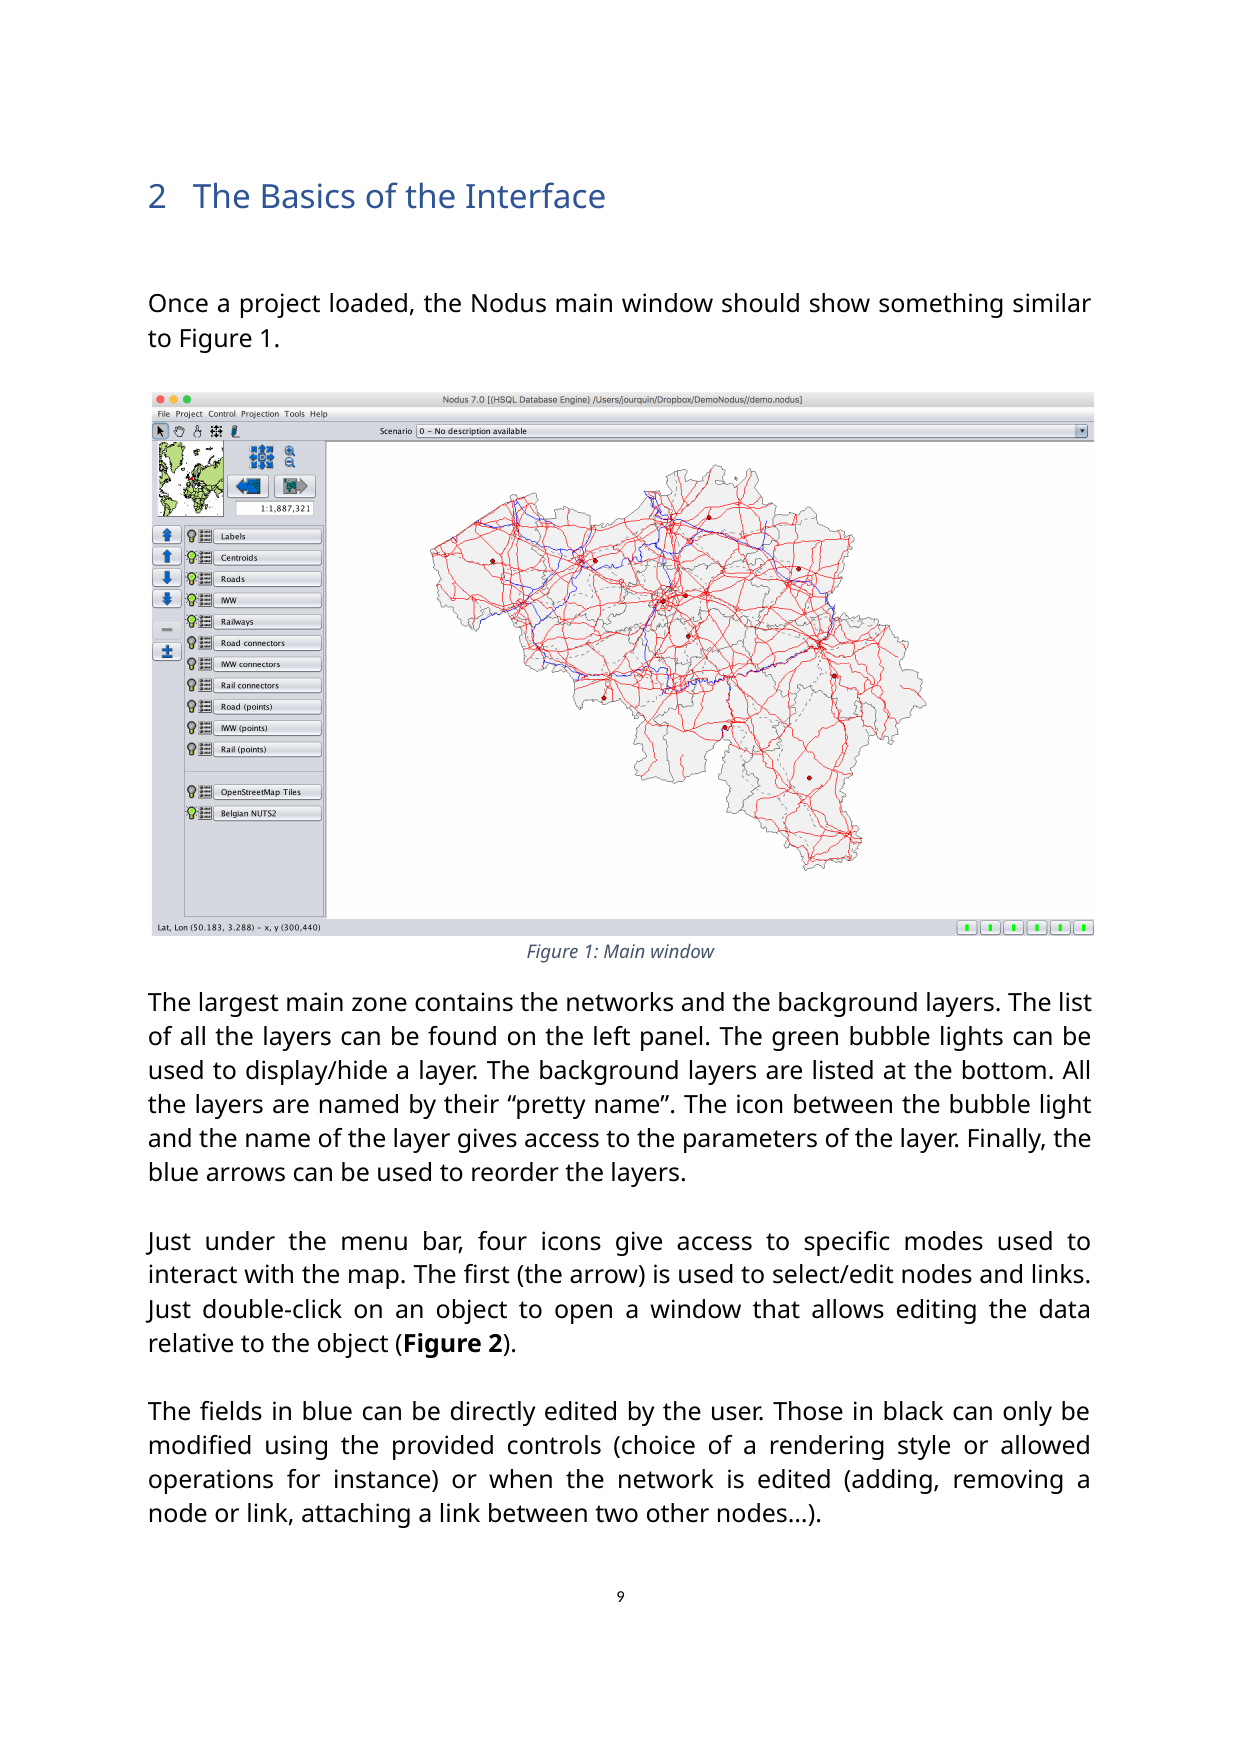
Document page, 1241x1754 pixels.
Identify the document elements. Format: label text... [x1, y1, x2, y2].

text Figure 1: Main window [148, 938, 1093, 964]
subtitle The Basics of the Interface [148, 173, 1093, 218]
text The fields in blue can be directly edited by the user. Those in black can only be modified using the provided controls (choice of a rendering style or allowed operations for instance) or when the network is edited (adding, removing a node or link, attaching a link between two other nodes…). [148, 1393, 1093, 1530]
text Just under the menu bar, four icons give access to specific modes used to interact with the map. The first (the arrow) is used to select/edit nodes and links. Just double-click on an object to open a window that allows editing the data relative to the object (Figure 2). [148, 1223, 1093, 1359]
picture [151, 392, 1095, 936]
text The largest main zone contains the networks and the background layers. The list of all the layers can be found on the left panel. The green bubble lights can be used to display/hide a layer. The background layers are listed at the bottom. All the layers are named by their “pretty name”. The icon between the bubble light and the name of the layer gives access to the parameters of the layer. Finally, the blue arrows can be used to reorder the layers. [148, 985, 1093, 1189]
text Once a project loaded, the Nodus main window should show something similar to Figure 1. [148, 286, 1093, 354]
